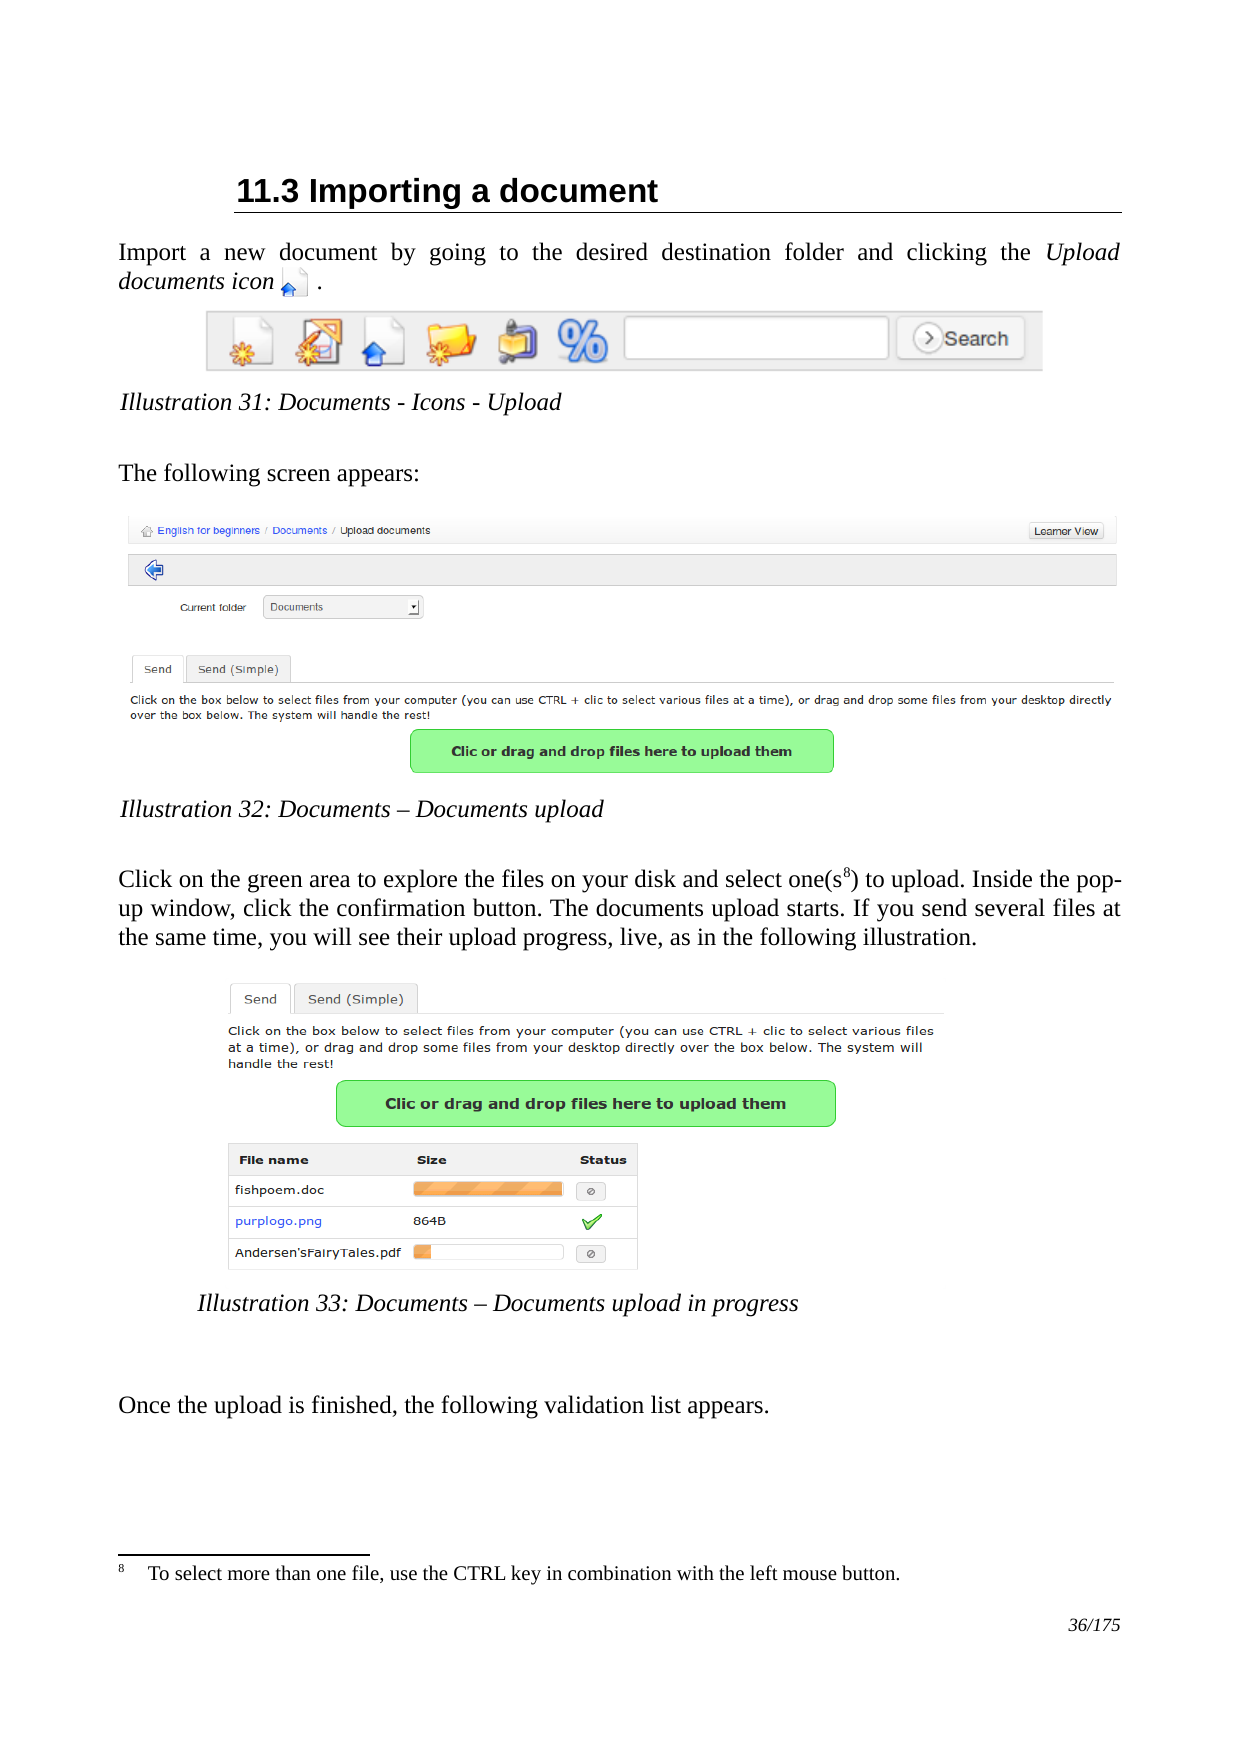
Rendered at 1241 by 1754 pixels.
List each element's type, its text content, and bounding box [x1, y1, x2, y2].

text Once the upload is finished, the following validation list appears. [118, 1390, 1122, 1419]
picture [213, 964, 945, 1289]
text Illustration 33: Documents – Documents upload in progress [197, 977, 1043, 1317]
text Illustration 31: Documents - Icons - Upload [120, 311, 1120, 416]
text Illustration 32: Documents – Documents upload [120, 795, 1120, 823]
subtitle Importing a document [234, 172, 1122, 212]
picture [197, 298, 1043, 387]
text The following screen appears: [118, 458, 1122, 486]
picture [280, 267, 310, 296]
text Click on the green area to explore the files on your disk and select one(s) to upload. Inside the pop-up window, click the confirmation button. The documents upload starts. If you send several files at the same time, you will see their upload progress, live, as in the following illustration. [118, 864, 1122, 950]
text To select more than one file, use the CTRL key in combination with the left mouse button. [118, 1561, 1122, 1585]
picture [118, 516, 1122, 795]
text Import a new document by going to the desired destination folder and clicking the Upload documents icon . [118, 237, 1122, 296]
